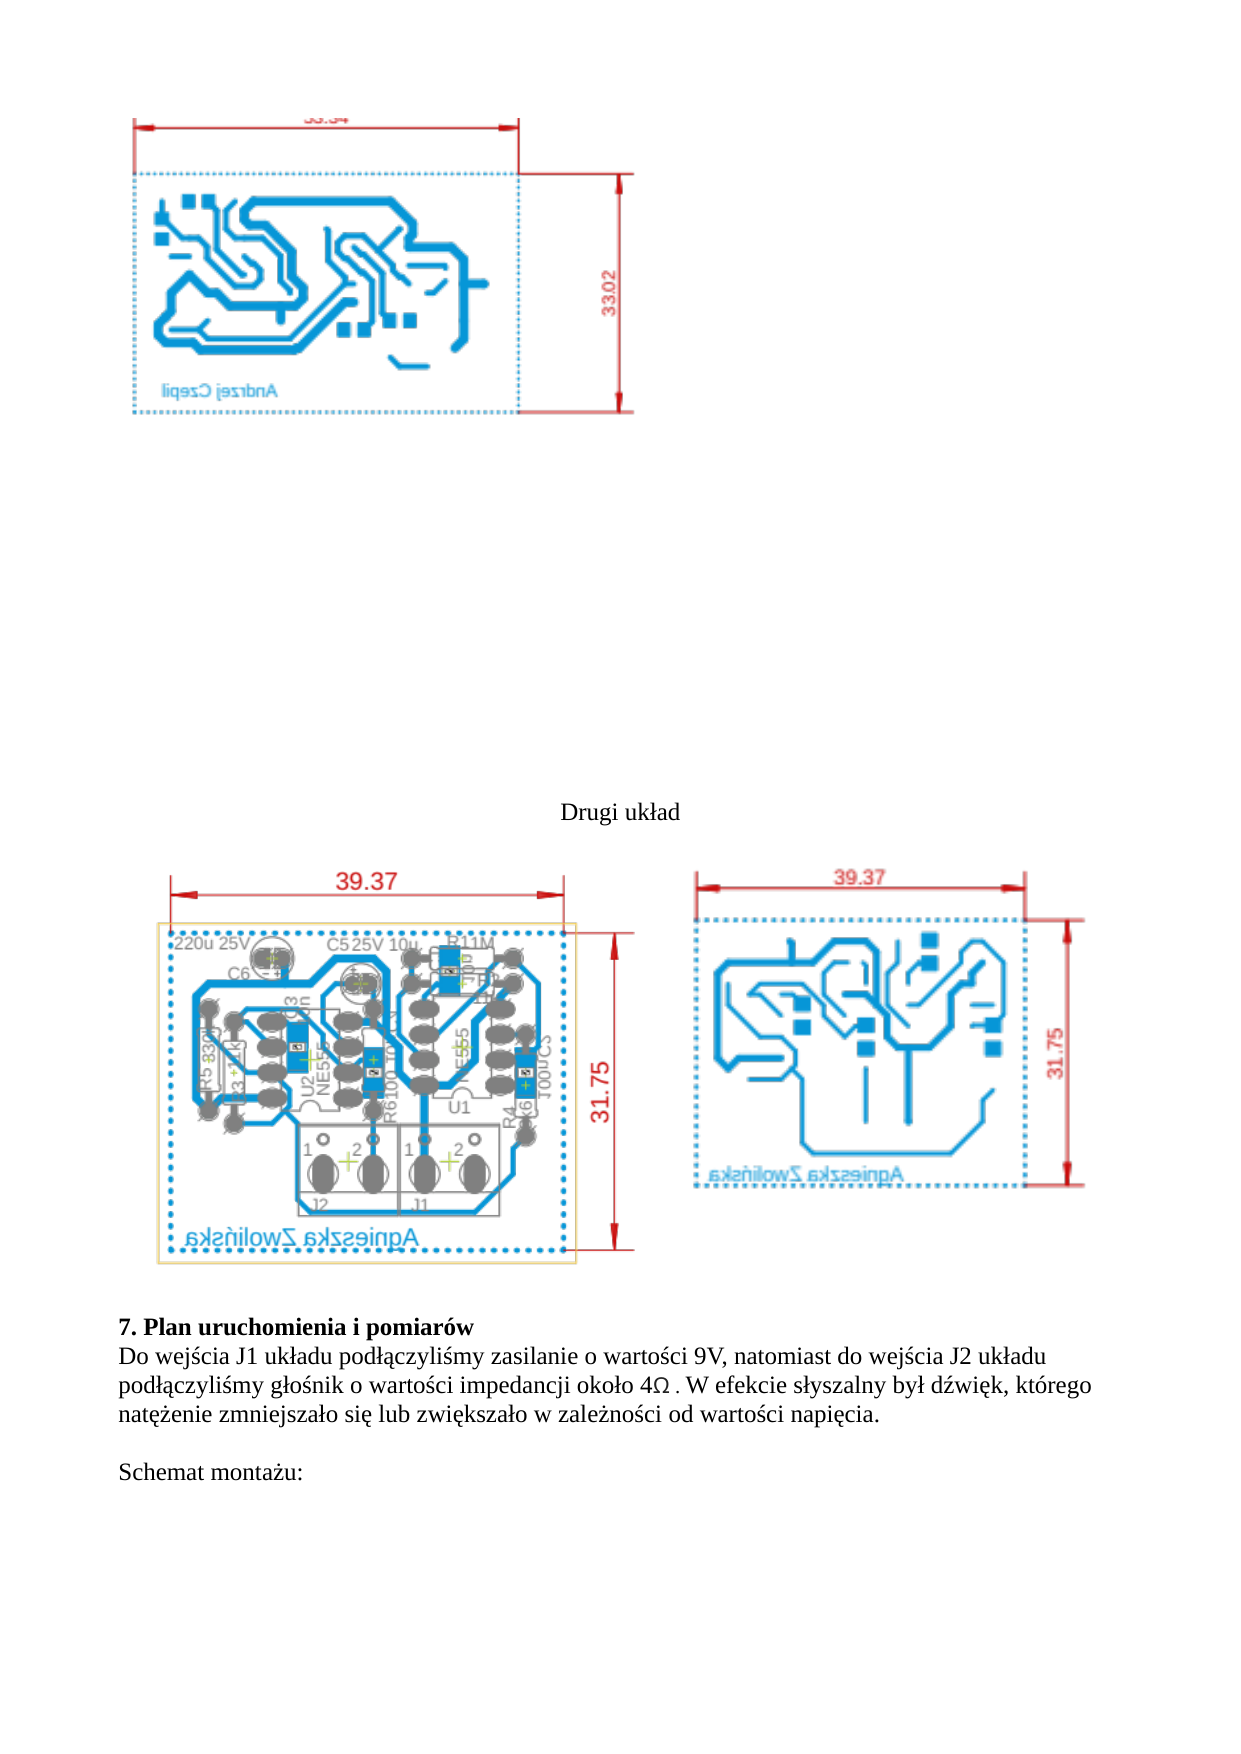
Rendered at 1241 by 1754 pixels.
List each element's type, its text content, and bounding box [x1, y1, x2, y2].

text Drugi układ [118, 797, 1122, 826]
text 7. Plan uruchomienia i pomiarów [118, 1312, 1122, 1341]
text Do wejścia J1 układu podłączyliśmy zasilanie o wartości 9V, natomiast do wejścia J2 układu podłączyliśmy głośnik o wartości impedancji około 4Ω . W efekcie słyszalny był dźwięk, którego natężenie zmniejszało się lub zwiększało w zależności od wartości napięcia. [118, 1341, 1122, 1428]
text Schemat montażu: [118, 1457, 1122, 1486]
